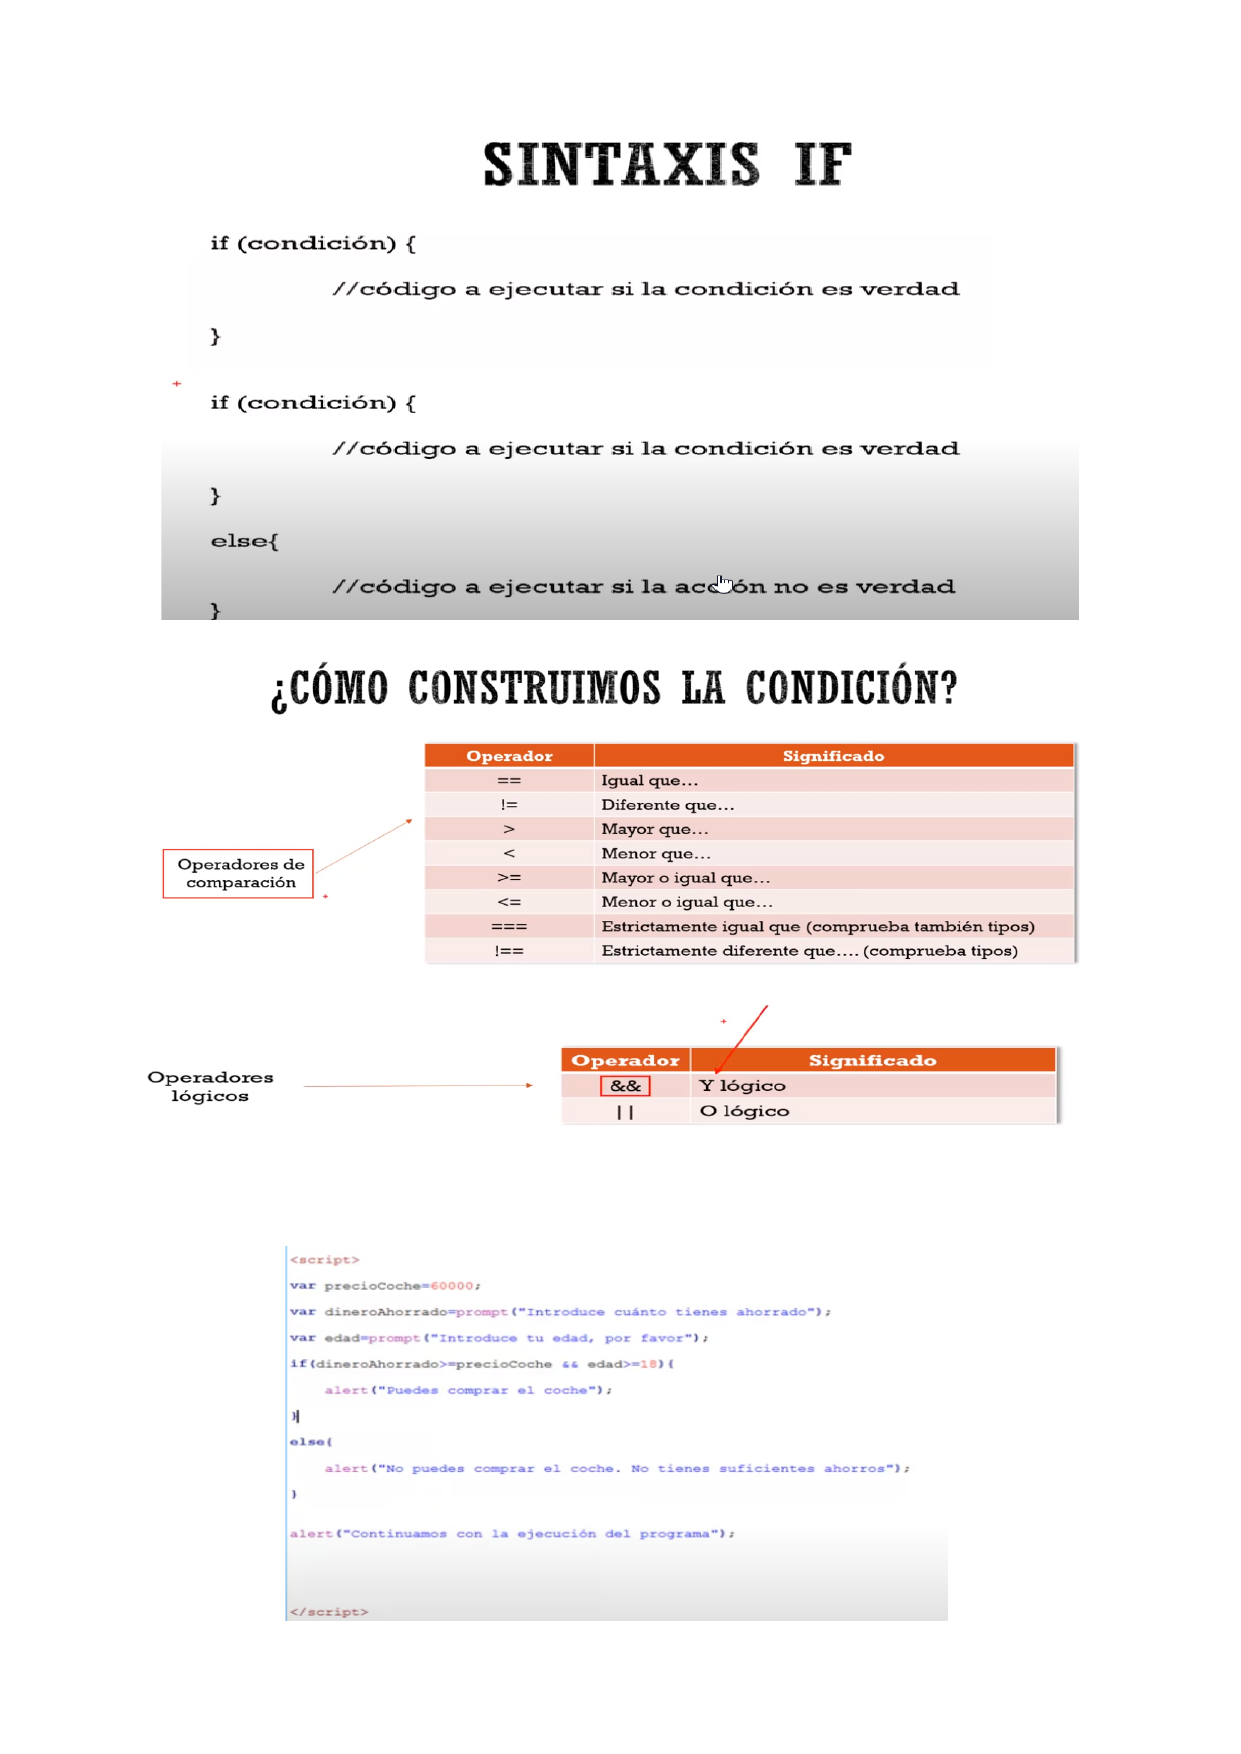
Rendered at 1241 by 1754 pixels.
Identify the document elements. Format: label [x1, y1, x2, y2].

picture [285, 1246, 948, 1621]
picture [161, 131, 1079, 620]
picture [155, 648, 1085, 974]
picture [137, 1002, 1104, 1142]
